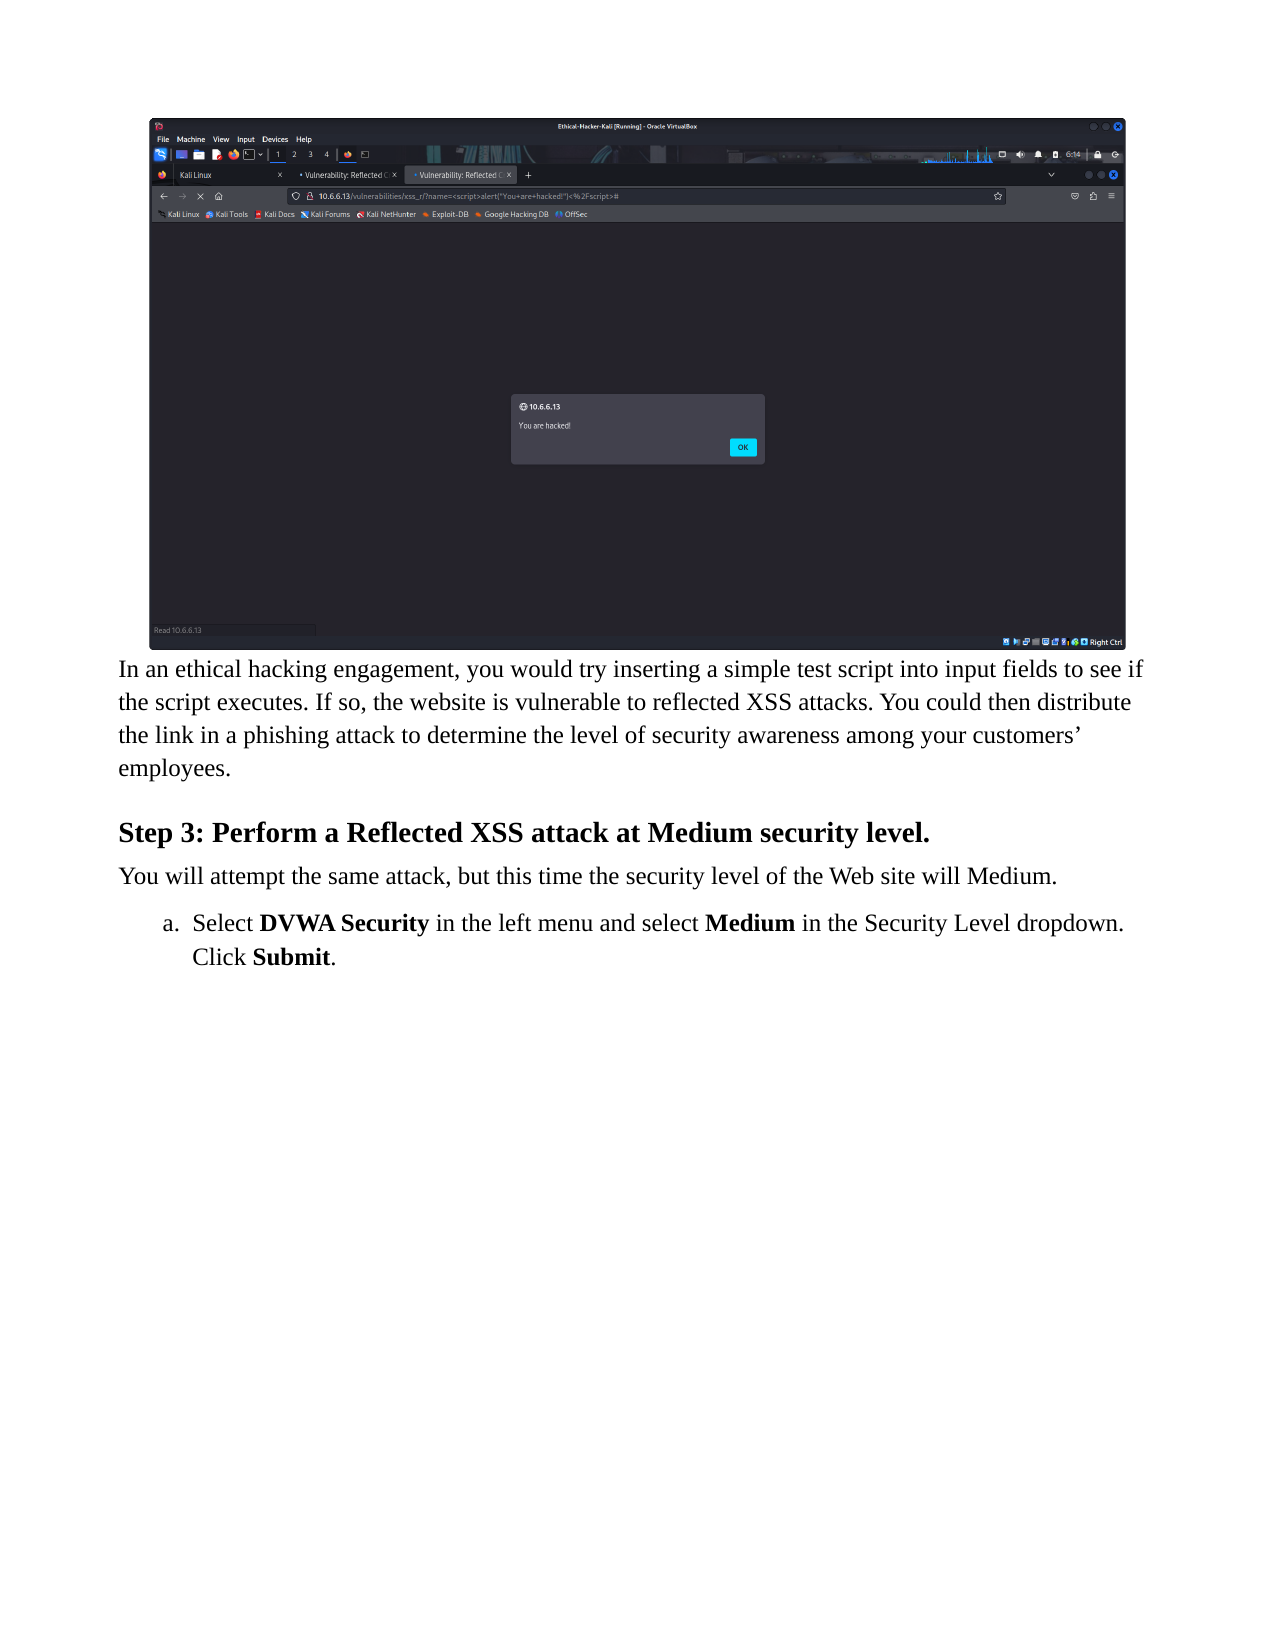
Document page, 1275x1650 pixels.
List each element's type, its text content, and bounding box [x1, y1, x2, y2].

list Select DVWA Security in the left menu and select Medium in the Security Level dropdown. Click Submit. [162, 908, 1157, 970]
picture [149, 118, 1126, 650]
subtitle Step 3: Perform a Reflected XSS attack at Medium security level. [118, 815, 1157, 848]
text In an ethical hacking engagement, you would try inserting a simple test script into input fields to see if the script executes. If so, the website is vulnerable to reflected XSS attacks. You could then distribute the link in a phishing attack to determine the level of security awareness among your customers’ employees. [118, 118, 1157, 781]
text You will attempt the same attack, but this time the security level of the Web site will Medium. [118, 861, 1157, 890]
